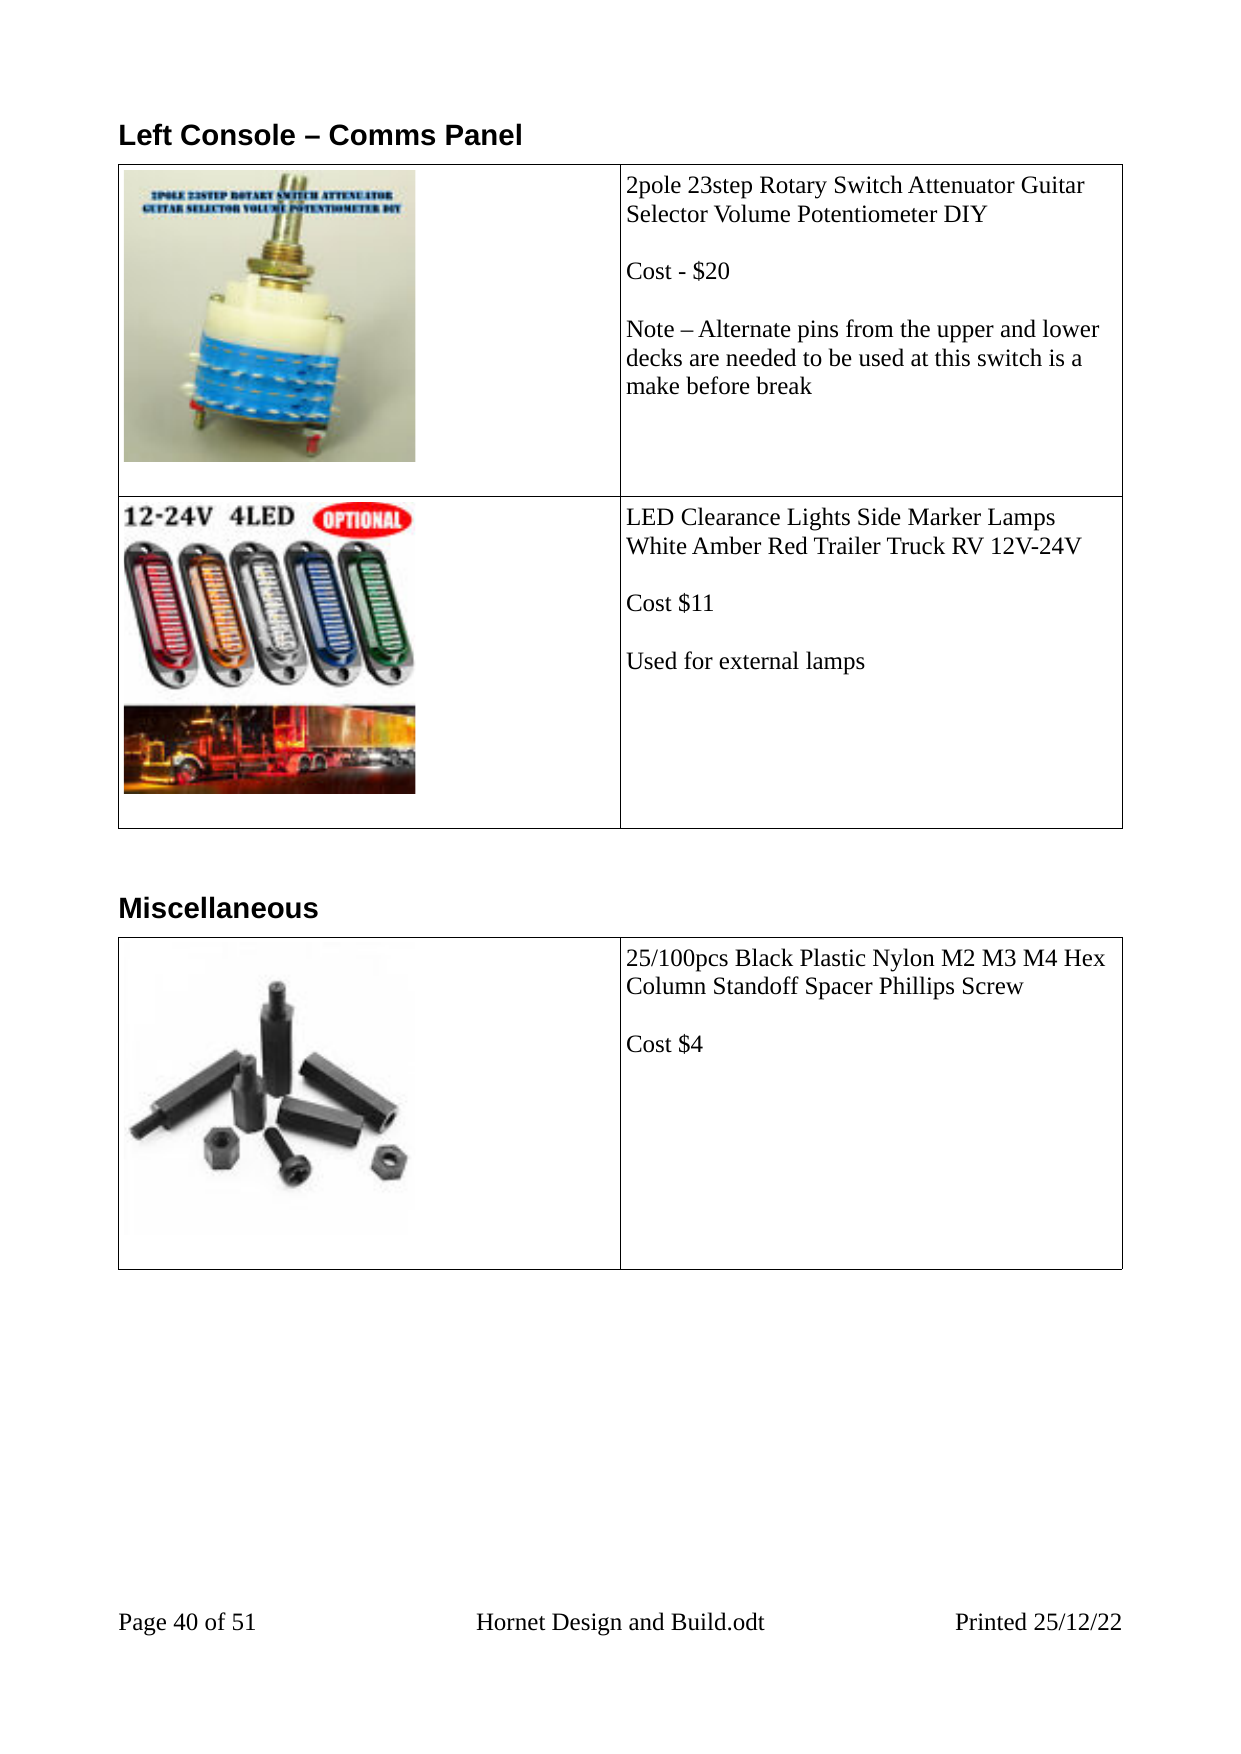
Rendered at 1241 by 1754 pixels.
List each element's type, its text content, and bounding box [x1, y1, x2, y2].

subtitle Miscellaneous [118, 891, 1122, 924]
table_header 2pole 23step Rotary Switch Attenuator Guitar Selector Volume Potentiometer DIY Cost - $20 Note – Alternate pins from the upper and lower decks are needed to be used at this switch is a make before break [621, 165, 1122, 496]
picture [123, 170, 416, 462]
table_cell LED Clearance Lights Side Marker Lamps White Amber Red Trailer Truck RV 12V-24V Cost $11 Used for external lamps [621, 497, 1122, 828]
subtitle Left Console – Comms Panel [118, 118, 1122, 152]
table_cell [119, 497, 620, 828]
picture [123, 942, 416, 1235]
table_header [119, 938, 620, 1269]
table_header [119, 165, 620, 496]
picture [123, 502, 416, 794]
table_header 25/100pcs Black Plastic Nylon M2 M3 M4 Hex Column Standoff Spacer Phillips Screw Cost $4 [621, 938, 1122, 1269]
